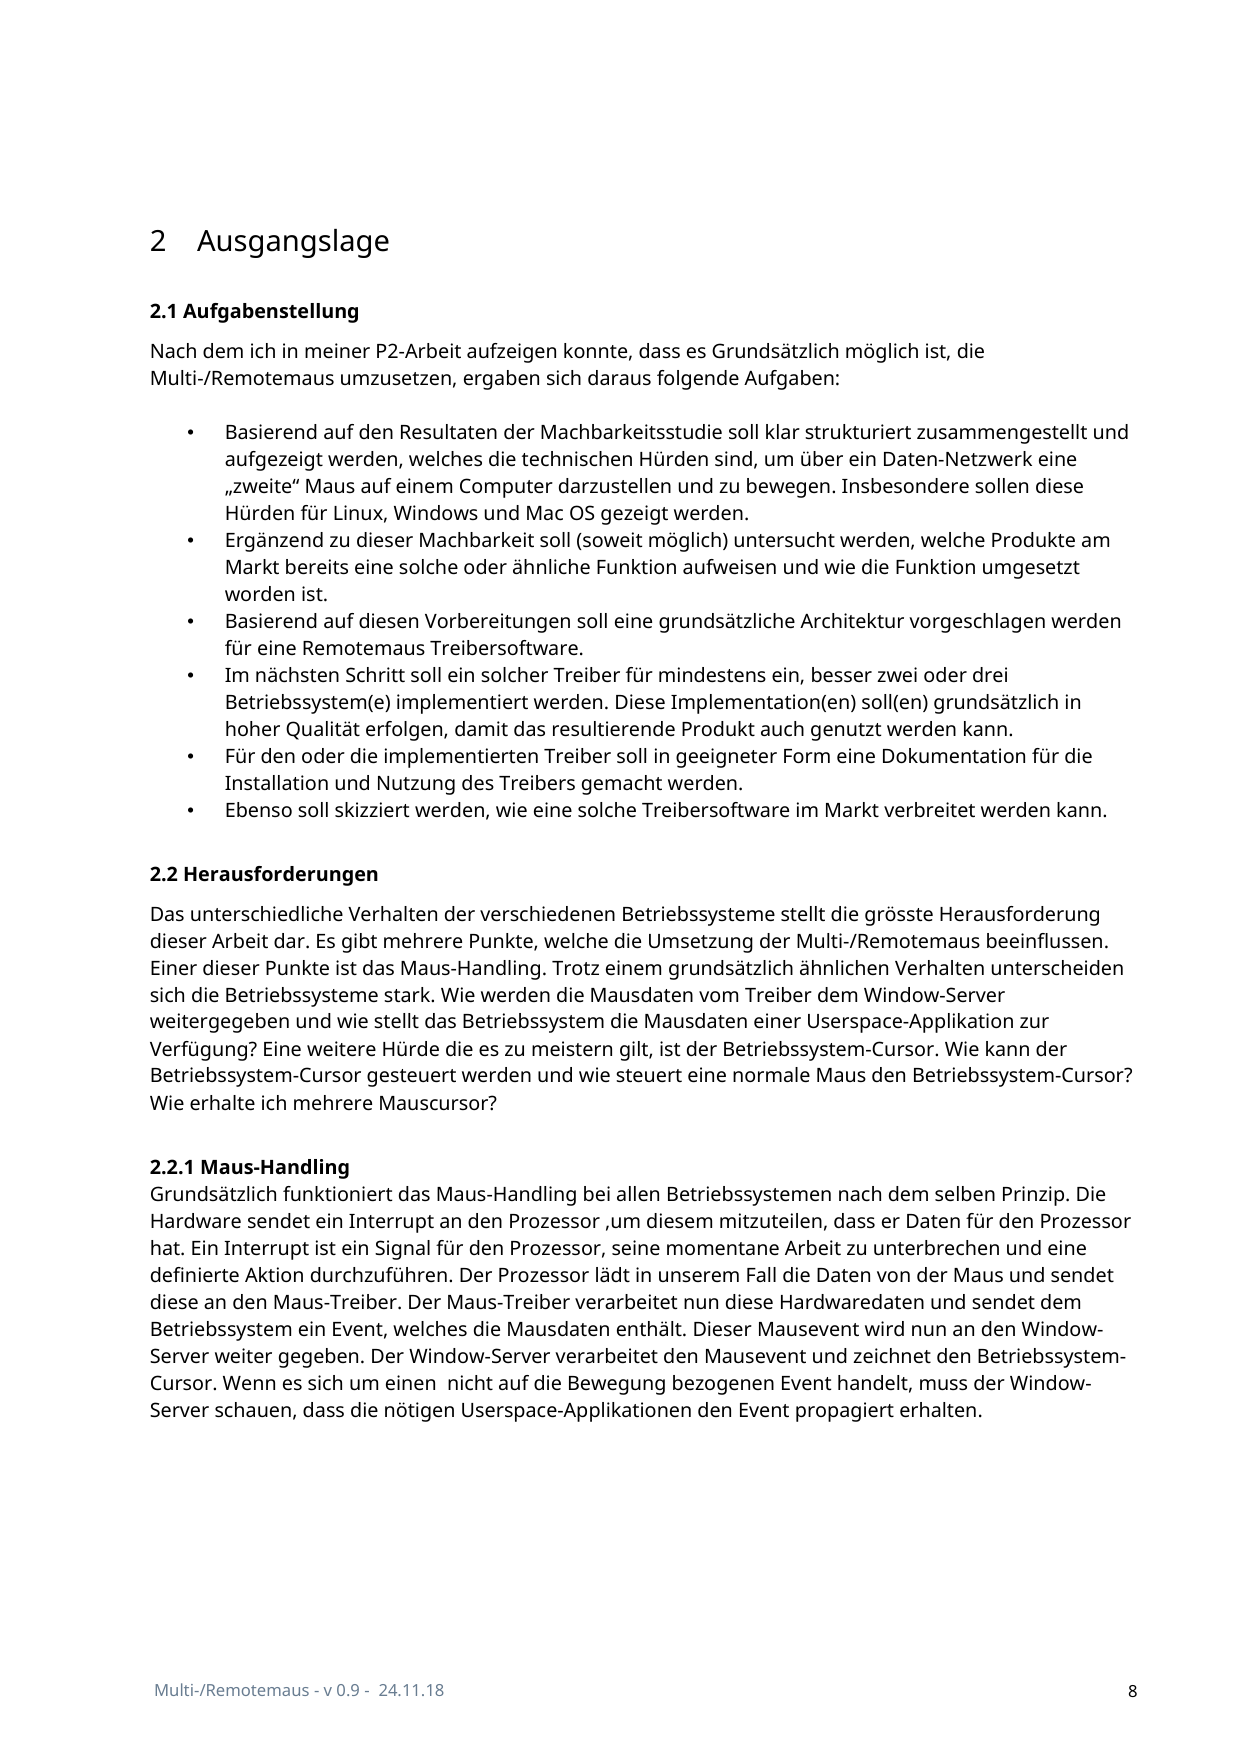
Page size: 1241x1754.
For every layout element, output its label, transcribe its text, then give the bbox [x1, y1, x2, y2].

subtitle Ausgangslage [149, 221, 1136, 260]
subtitle Herausforderungen [149, 860, 1136, 887]
list Im nächsten Schritt soll ein solcher Treiber für mindestens ein, besser zwei oder drei Betriebssystem(e) implementiert werden. Diese Implementation(en) soll(en) grundsätzlich in hoher Qualität erfolgen, damit das resultierende Produkt auch genutzt werden kann. [187, 661, 1136, 742]
text Grundsätzlich funktioniert das Maus-Handling bei allen Betriebssystemen nach dem selben Prinzip. Die Hardware sendet ein Interrupt an den Prozessor ,um diesem mitzuteilen, dass er Daten für den Prozessor hat. Ein Interrupt ist ein Signal für den Prozessor, seine momentane Arbeit zu unterbrechen und eine definierte Aktion durchzuführen. Der Prozessor lädt in unserem Fall die Daten von der Maus und sendet diese an den Maus-Treiber. Der Maus-Treiber verarbeitet nun diese Hardwaredaten und sendet dem Betriebssystem ein Event, welches die Mausdaten enthält. Dieser Mausevent wird nun an den Window-Server weiter gegeben. Der Window-Server verarbeitet den Mausevent und zeichnet den Betriebssystem-Cursor. Wenn es sich um einen nicht auf die Bewegung bezogenen Event handelt, muss der Window-Server schauen, dass die nötigen Userspace-Applikationen den Event propagiert erhalten. [149, 1180, 1136, 1423]
text Das unterschiedliche Verhalten der verschiedenen Betriebssysteme stellt die grösste Herausforderung dieser Arbeit dar. Es gibt mehrere Punkte, welche die Umsetzung der Multi-/Remotemaus beeinflussen. Einer dieser Punkte ist das Maus-Handling. Trotz einem grundsätzlich ähnlichen Verhalten unterscheiden sich die Betriebssysteme stark. Wie werden die Mausdaten vom Treiber dem Window-Server weitergegeben und wie stellt das Betriebssystem die Mausdaten einer Userspace-Applikation zur Verfügung? Eine weitere Hürde die es zu meistern gilt, ist der Betriebssystem-Cursor. Wie kann der Betriebssystem-Cursor gesteuert werden und wie steuert eine normale Maus den Betriebssystem-Cursor? Wie erhalte ich mehrere Mauscursor? [149, 900, 1136, 1116]
list Ergänzend zu dieser Machbarkeit soll (soweit möglich) untersucht werden, welche Produkte am Markt bereits eine solche oder ähnliche Funktion aufweisen und wie die Funktion umgesetzt worden ist. [187, 526, 1136, 607]
list Basierend auf diesen Vorbereitungen soll eine grundsätzliche Architektur vorgeschlagen werden für eine Remotemaus Treibersoftware. [187, 607, 1136, 661]
subtitle Maus-Handling [149, 1153, 1136, 1180]
subtitle Aufgabenstellung [149, 298, 1136, 325]
text Nach dem ich in meiner P2-Arbeit aufzeigen konnte, dass es Grundsätzlich möglich ist, die Multi-/Remotemaus umzusetzen, ergaben sich daraus folgende Aufgaben: [149, 337, 1136, 391]
list Basierend auf den Resultaten der Machbarkeitsstudie soll klar strukturiert zusammengestellt und aufgezeigt werden, welches die technischen Hürden sind, um über ein Daten-Netzwerk eine „zweite“ Maus auf einem Computer darzustellen und zu bewegen. Insbesondere sollen diese Hürden für Linux, Windows und Mac OS gezeigt werden. [187, 418, 1136, 526]
list Für den oder die implementierten Treiber soll in geeigneter Form eine Dokumentation für die Installation und Nutzung des Treibers gemacht werden. [187, 742, 1136, 796]
list Ebenso soll skizziert werden, wie eine solche Treibersoftware im Markt verbreitet werden kann. [187, 796, 1136, 823]
